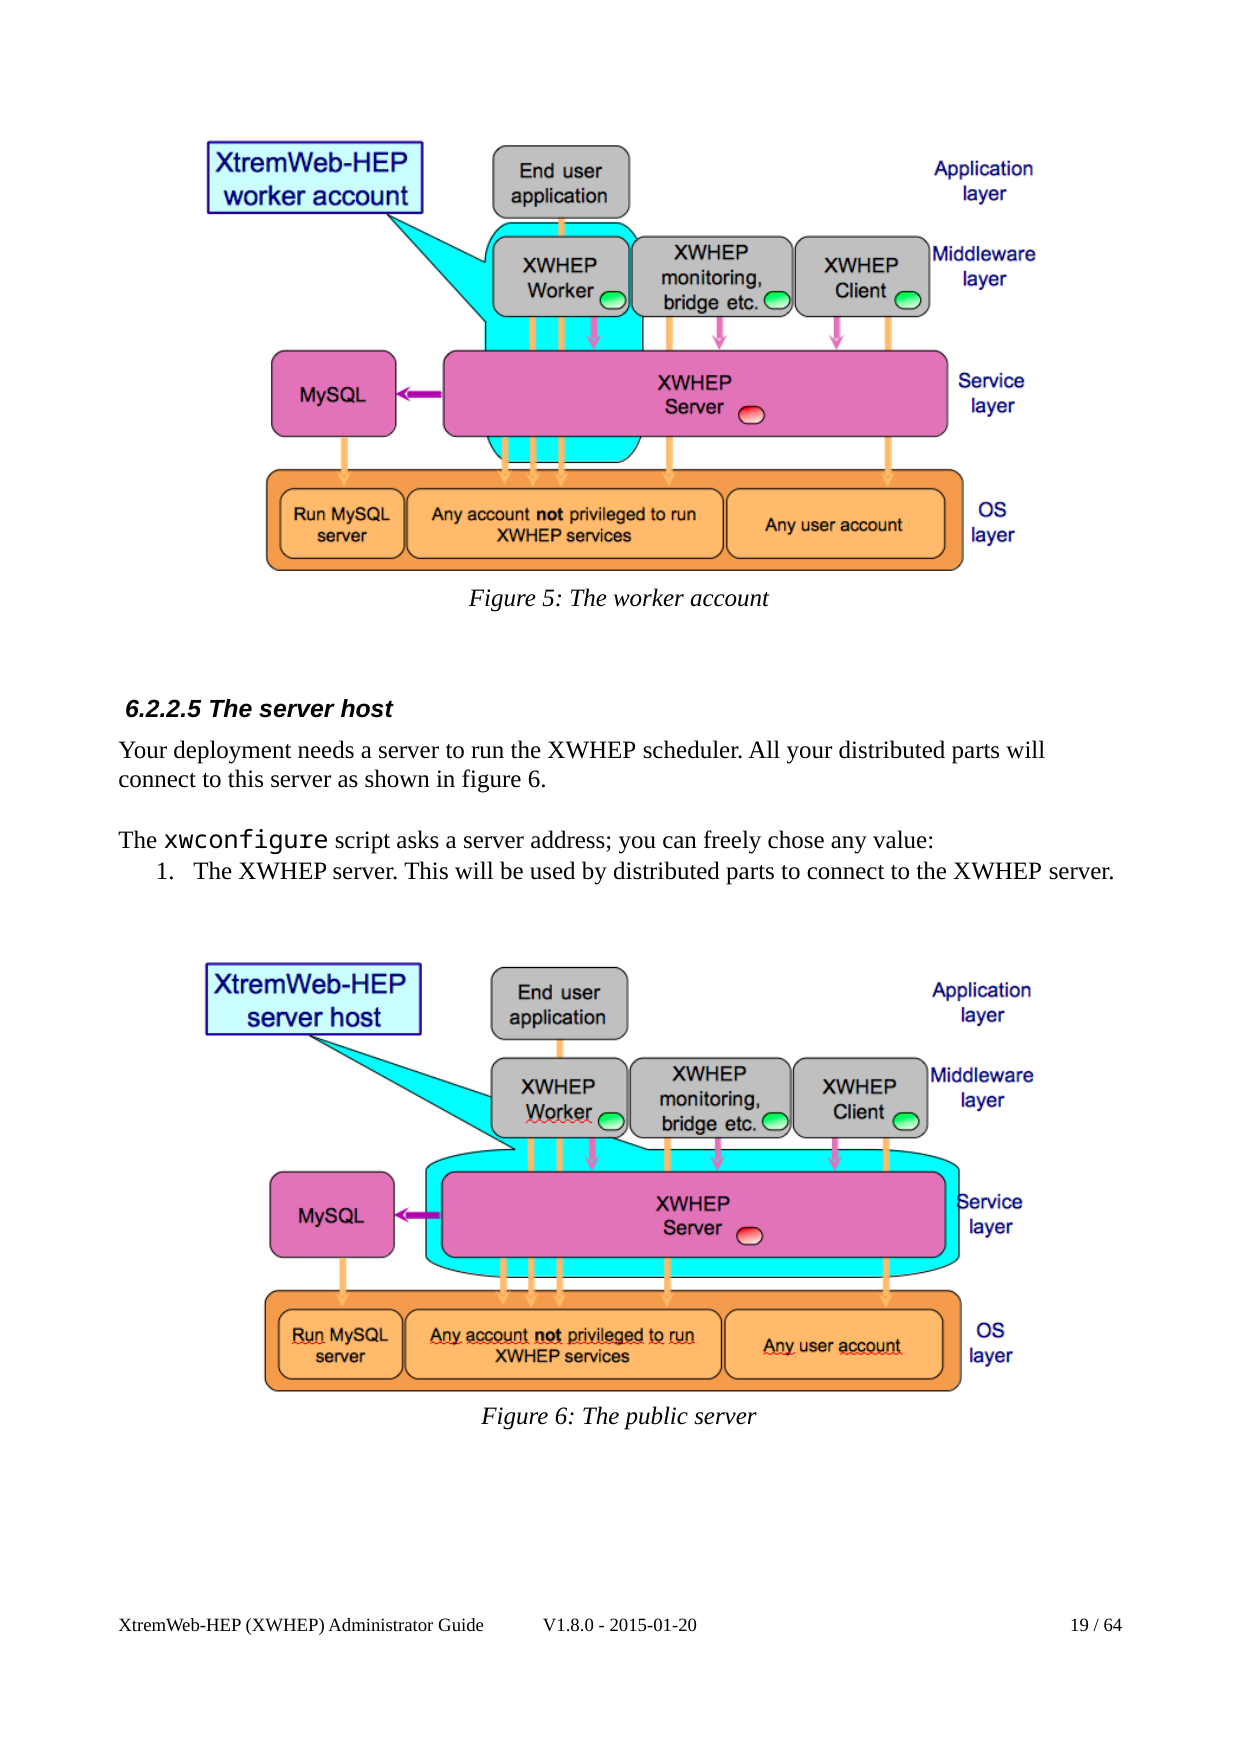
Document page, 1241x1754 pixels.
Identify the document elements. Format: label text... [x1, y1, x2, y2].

text Figure 6: The public server [201, 1401, 1039, 1430]
text The xwconfigure script asks a server address; you can freely chose any value: [118, 822, 1122, 856]
text Figure 5: The worker account [199, 584, 1041, 612]
picture [201, 954, 1040, 1401]
picture [199, 130, 1042, 584]
subtitle The server host [118, 694, 1122, 723]
text Your deployment needs a server to run the XWHEP scheduler. All your distributed parts will connect to this server as shown in figure 6. [118, 735, 1122, 793]
list The XWHEP server. This will be used by distributed parts to connect to the XWHEP server. [156, 856, 1122, 884]
